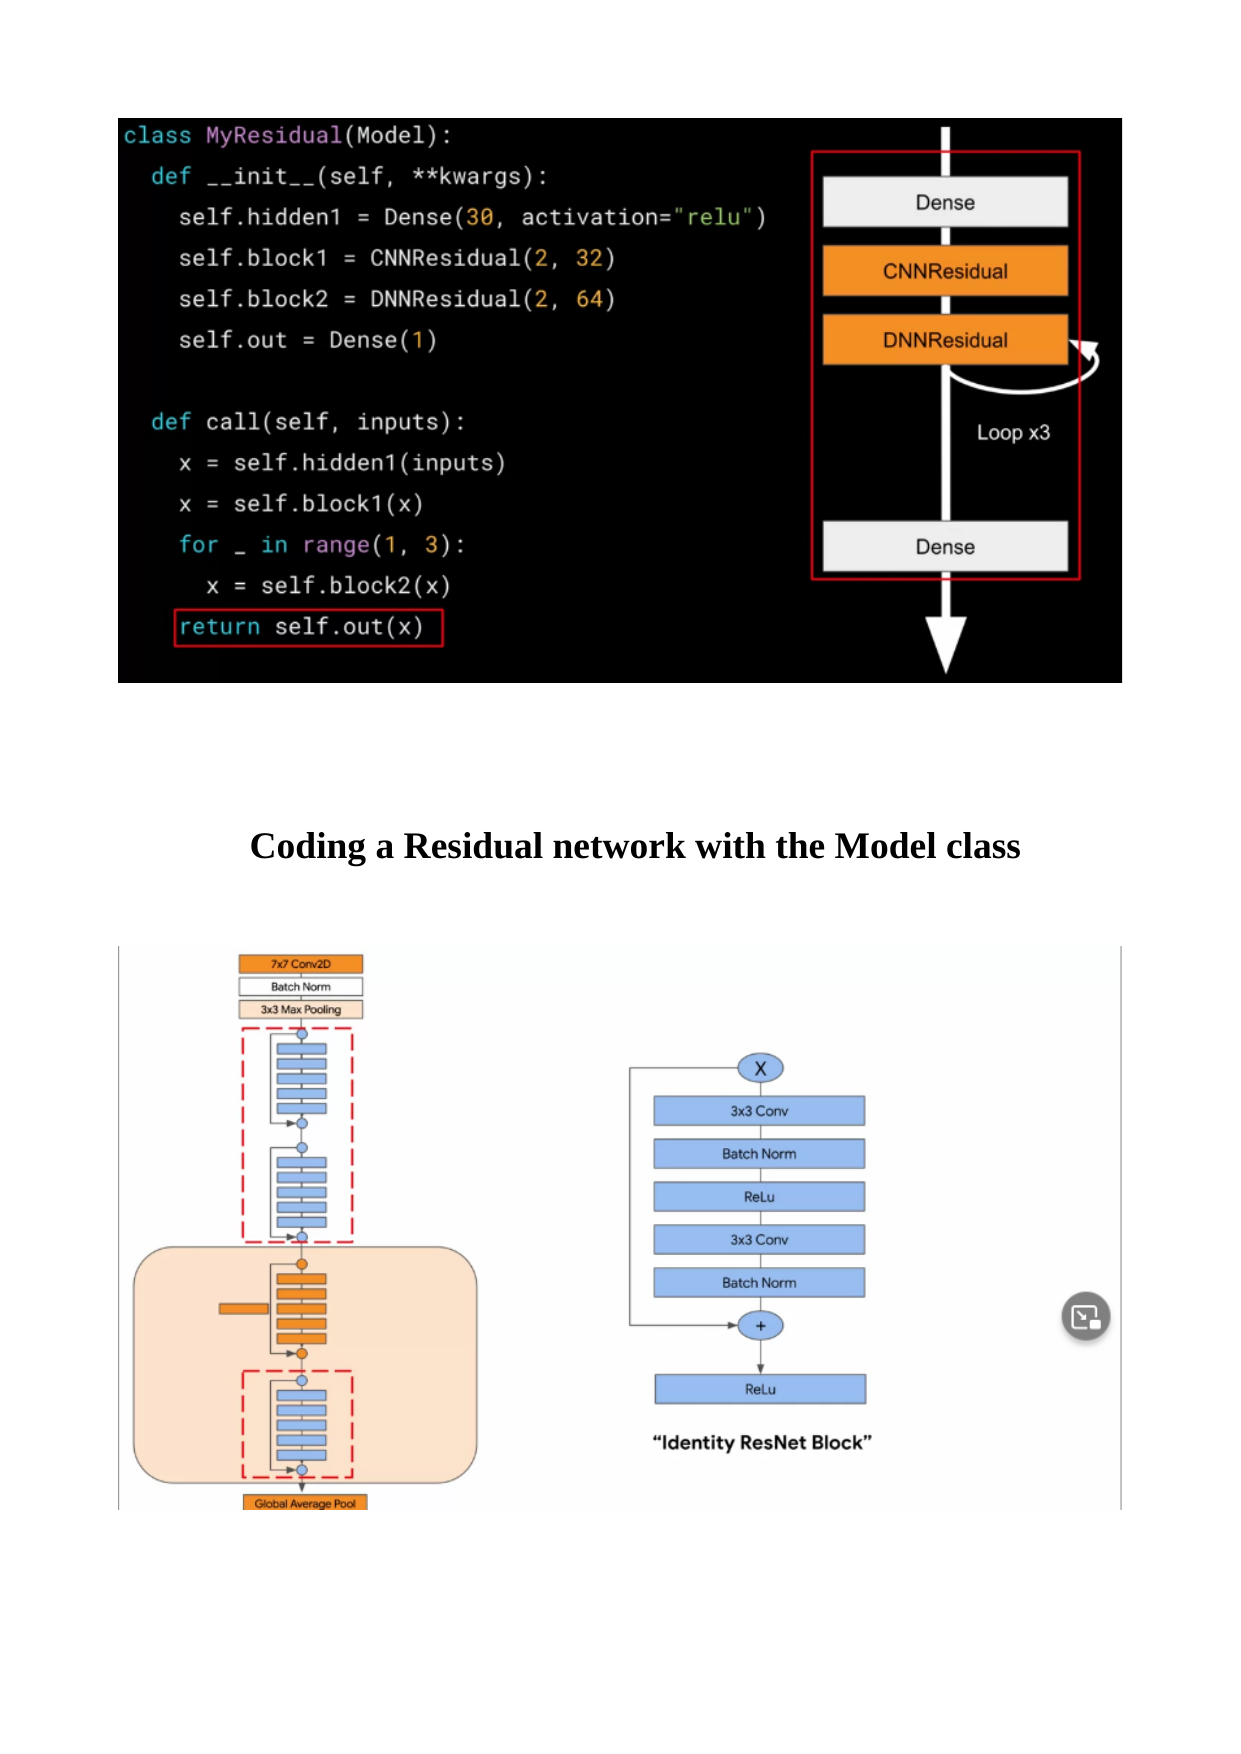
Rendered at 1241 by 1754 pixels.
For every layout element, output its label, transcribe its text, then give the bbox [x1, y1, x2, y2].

picture [118, 946, 1123, 1510]
subtitle Coding a Residual network with the Model class [118, 823, 1122, 866]
picture [118, 118, 1123, 683]
